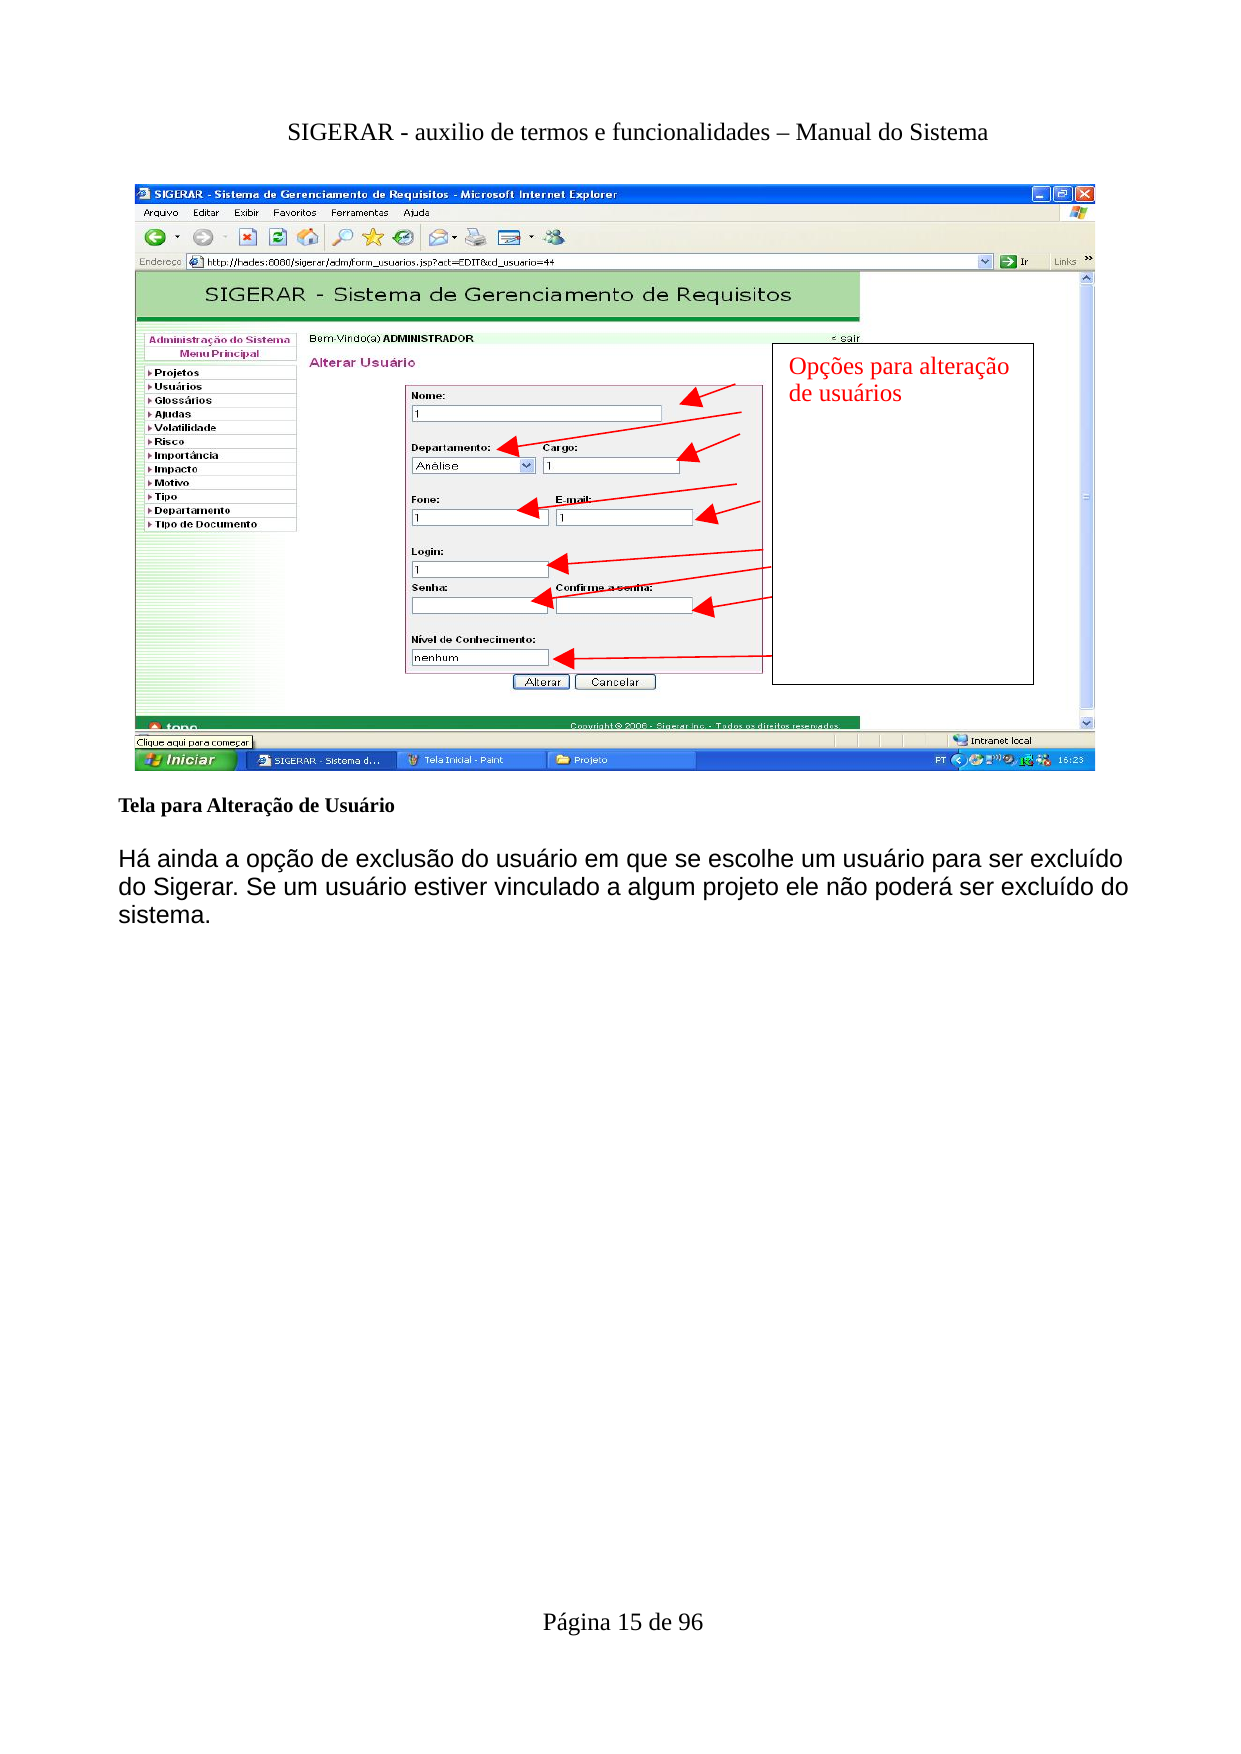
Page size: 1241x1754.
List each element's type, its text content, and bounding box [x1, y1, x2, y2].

picture [134, 184, 1096, 771]
text Tela para Alteração de Usuário [118, 794, 1134, 817]
text Opções para alteração de usuários [789, 352, 1018, 407]
text Há ainda a opção de exclusão do usuário em que se escolhe um usuário para ser excluído do Sigerar. Se um usuário estiver vinculado a algum projeto ele não poderá ser excluído do sistema. [118, 845, 1134, 929]
